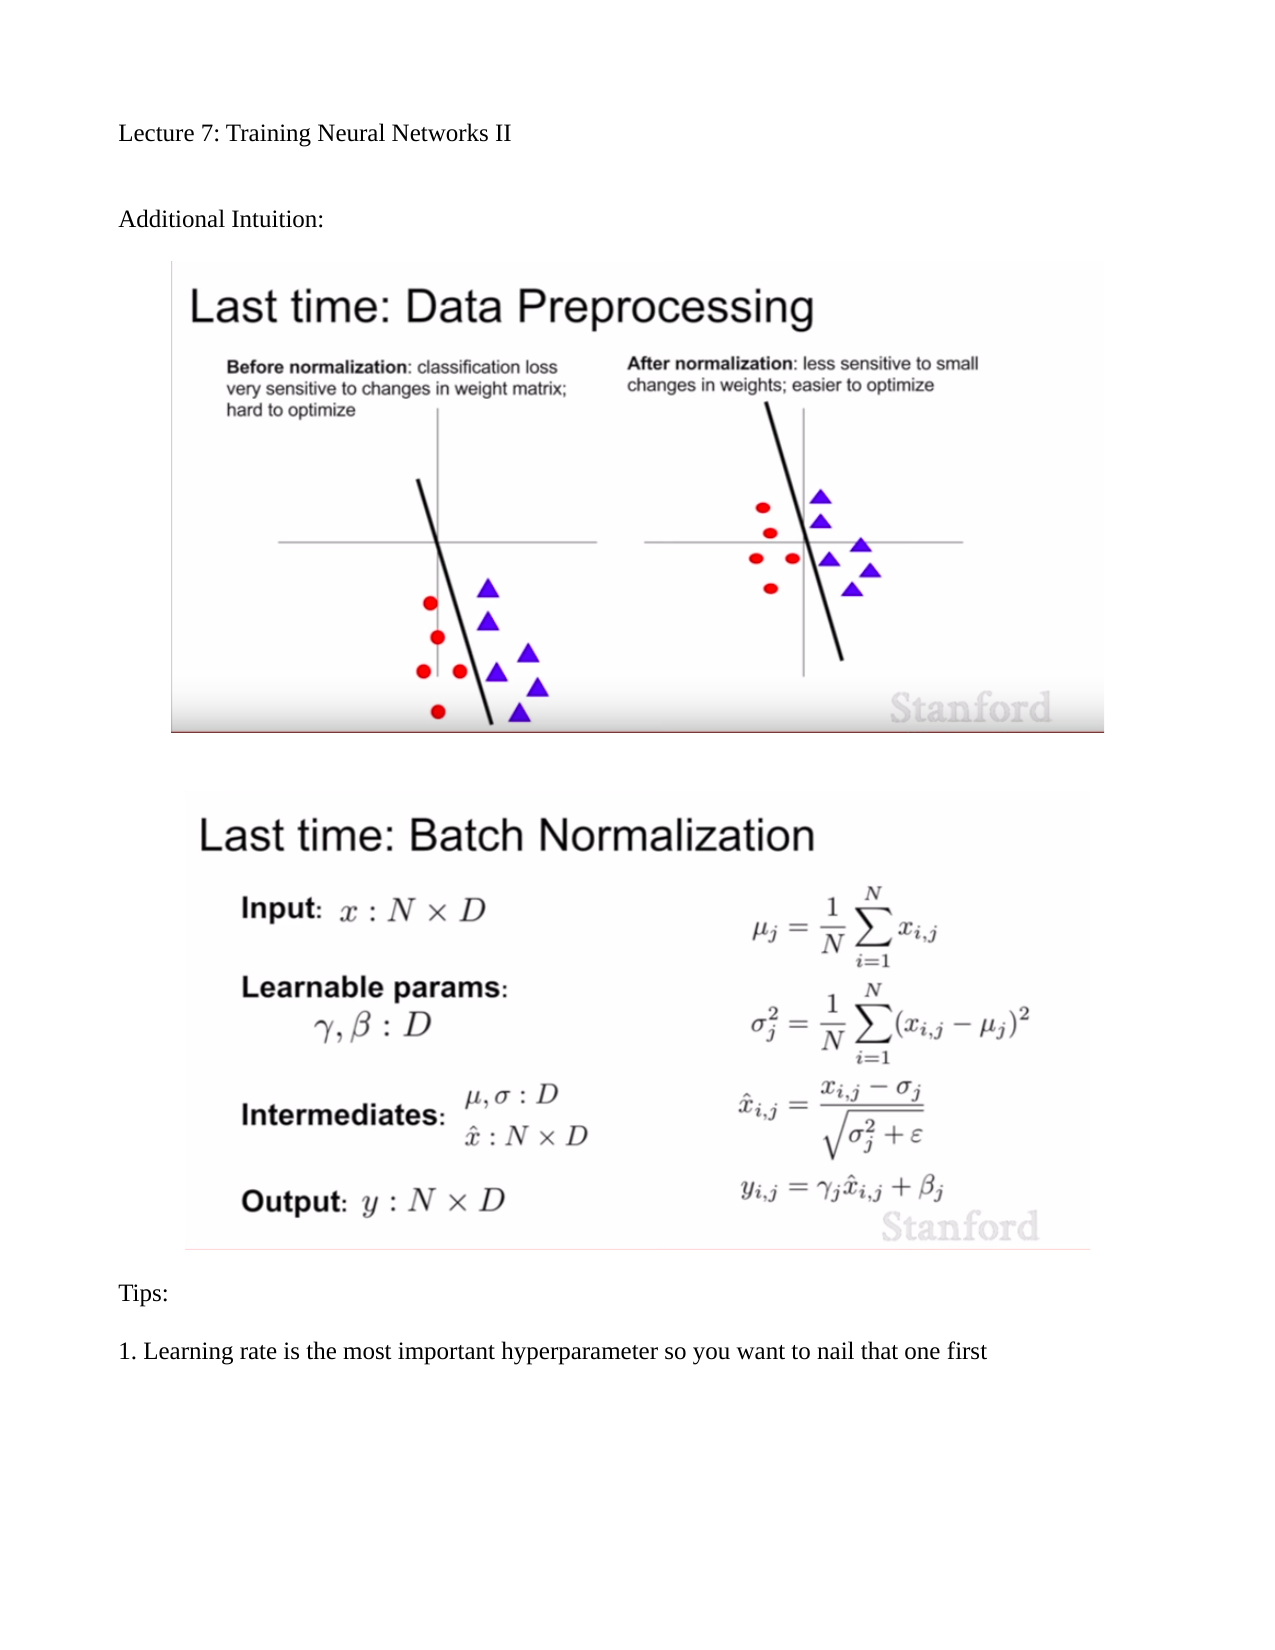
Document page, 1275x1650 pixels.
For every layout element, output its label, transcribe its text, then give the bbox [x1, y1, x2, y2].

text Additional Intuition: [118, 204, 1157, 233]
picture [184, 790, 1091, 1250]
text 1. Learning rate is the most important hyperparameter so you want to nail that one first [118, 1336, 1157, 1364]
text Tips: [118, 1278, 1157, 1307]
picture [170, 261, 1105, 733]
text Lecture 7: Training Neural Networks II [118, 118, 1157, 147]
